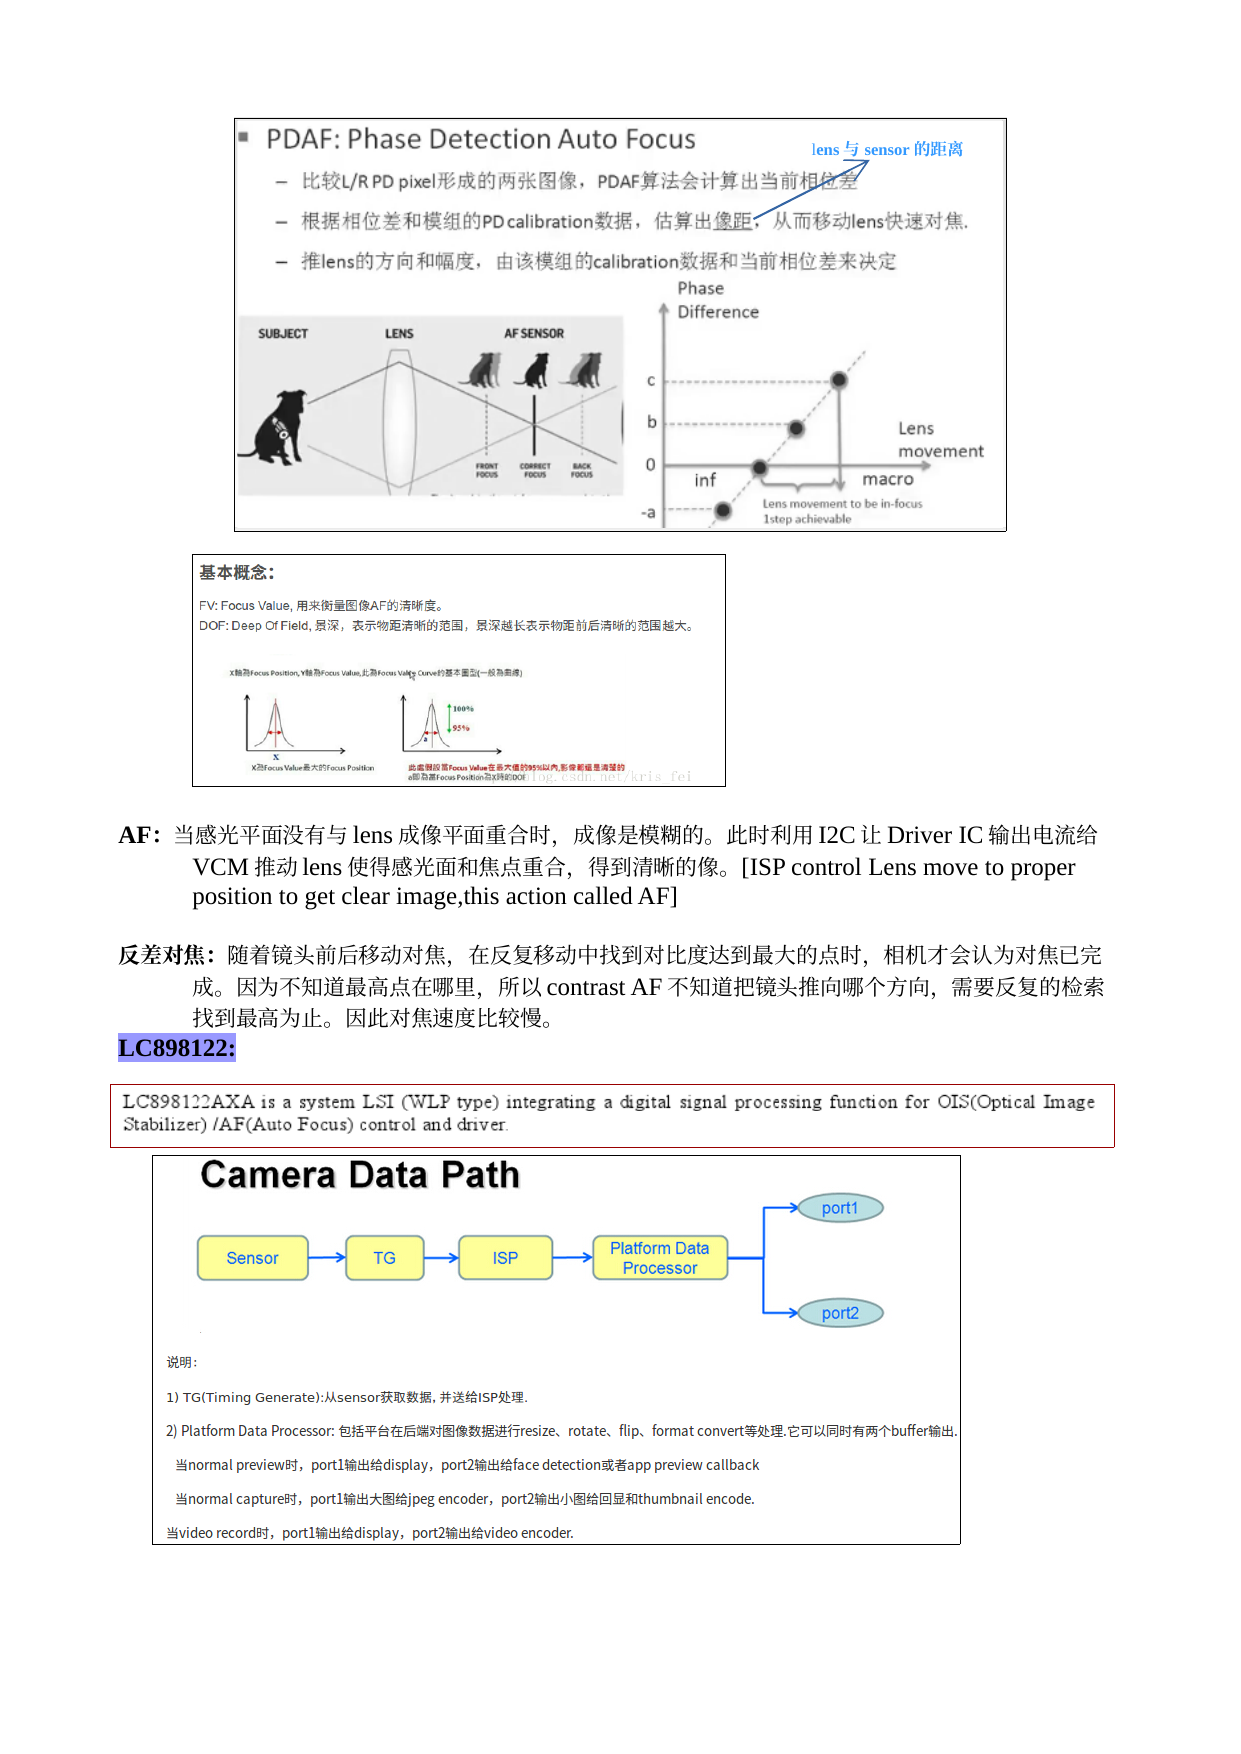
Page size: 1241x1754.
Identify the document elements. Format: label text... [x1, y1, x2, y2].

picture [113, 1086, 1112, 1145]
picture [155, 1158, 957, 1541]
picture [194, 557, 722, 784]
text LC898122: [118, 1033, 1122, 1062]
text 反差对焦：随着镜头前后移动对焦，在反复移动中找到对比度达到最大的点时，相机才会认为对焦已完 成。因为不知道最高点在哪里，所以contrast AF不知道把镜头推向哪个方向，需要反复的检索 找到最高为止。因此对焦速度比较慢。 [118, 939, 1122, 1033]
text AF：当感光平面没有与lens成像平面重合时，成像是模糊的。此时利用I2C让Driver IC输出电流给 VCM推动lens使得感光面和焦点重合，得到清晰的像。[ISP control Lens move to proper position to get clear image,this action called AF] [118, 818, 1122, 910]
